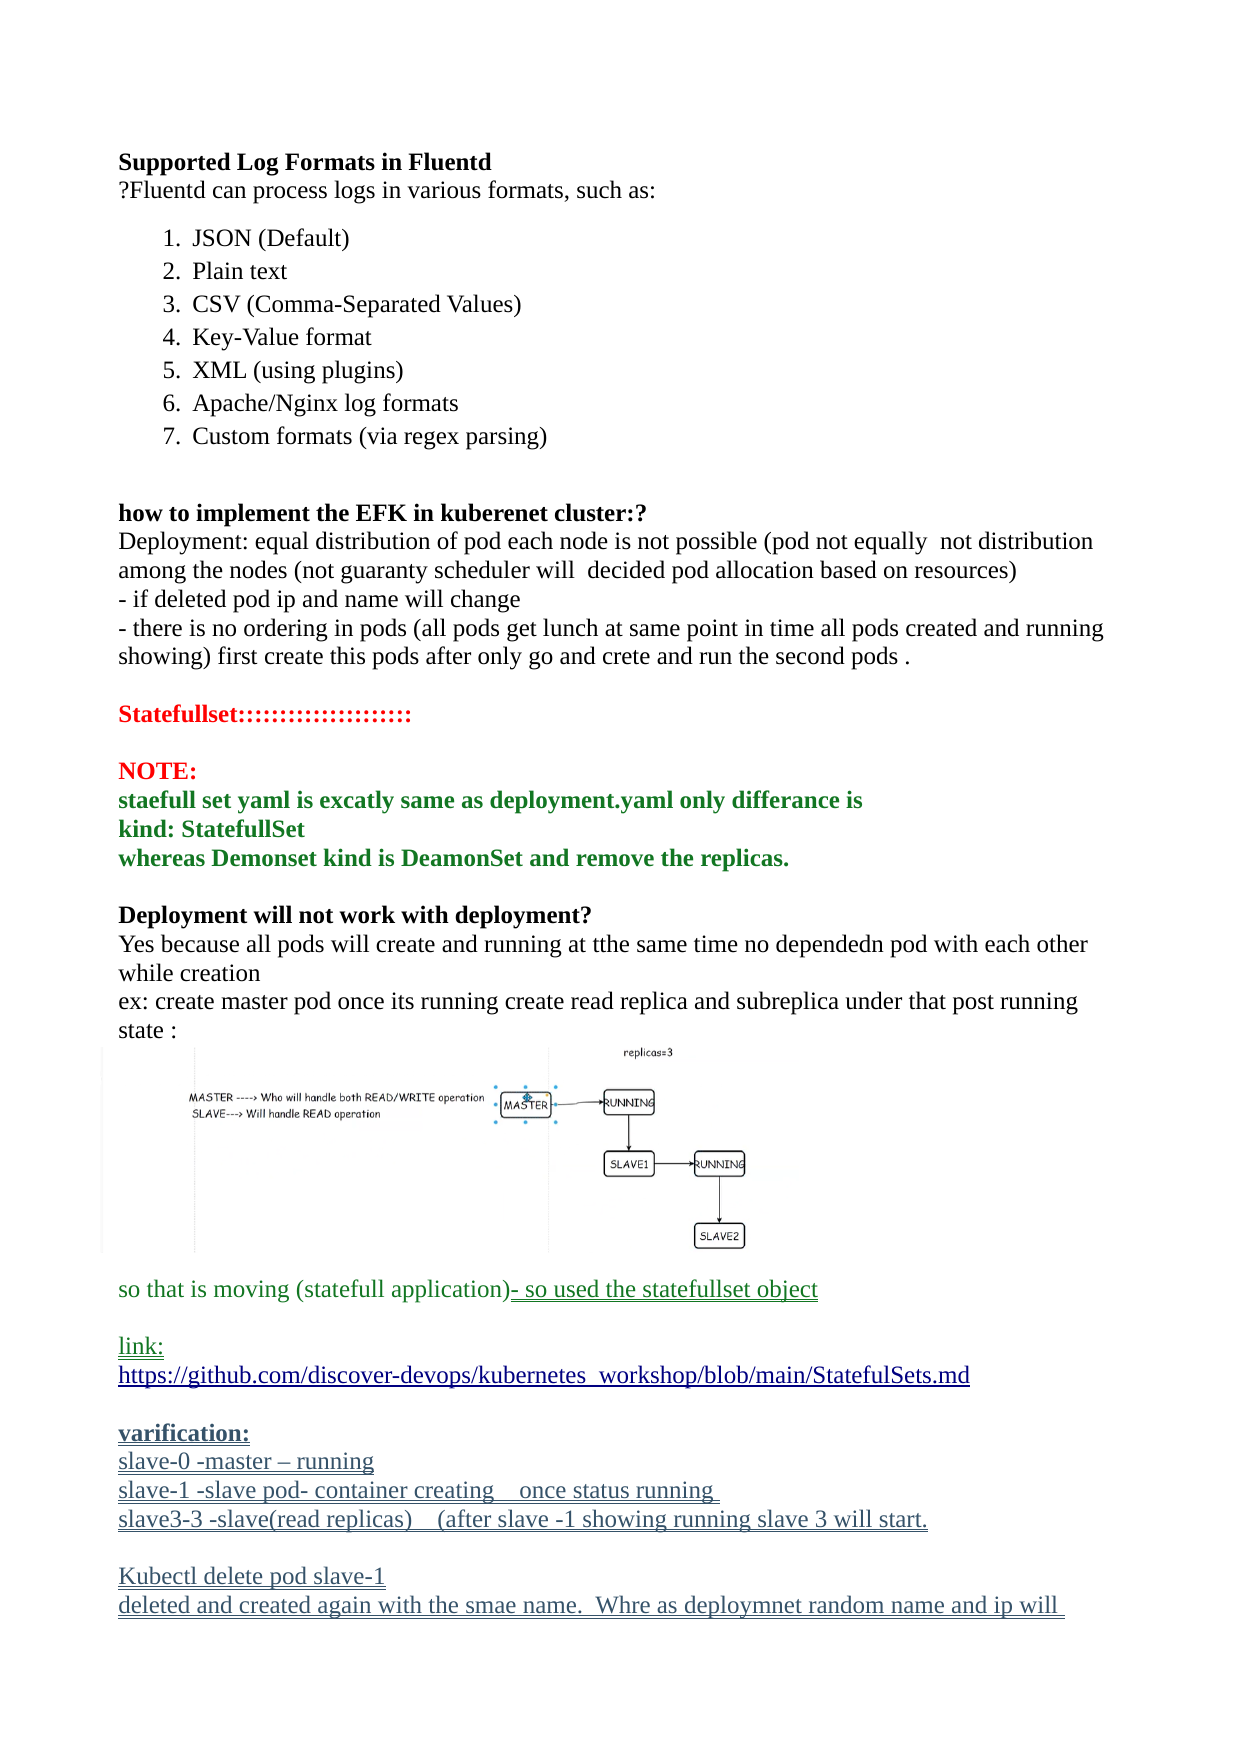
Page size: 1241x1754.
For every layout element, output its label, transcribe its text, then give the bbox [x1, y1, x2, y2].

text ?Fluentd can process logs in various formats, such as: [118, 176, 1122, 204]
text Deployment will not work with deployment? [118, 871, 1122, 929]
text slave-0 -master – running [118, 1446, 1122, 1475]
list Apache/Nginx log formats [162, 388, 1122, 417]
list JSON (Default) [162, 223, 1122, 252]
text Yes because all pods will create and running at tthe same time no dependedn pod with each other while creation ex: create master pod once its running create read replica and subreplica under that post running state : [118, 929, 1122, 1159]
list CSV (Comma-Separated Values) [162, 289, 1122, 318]
text slave-1 -slave pod- container creating once status running [118, 1475, 1122, 1504]
text how to implement the EFK in kuberenet cluster:? [118, 469, 1122, 526]
text Statefullset::::::::::::::::::::: NOTE: staefull set yaml is excatly same as deployment.yaml only differance is kind: StatefullSet whereas Demonset kind is DeamonSet and remove the replicas. [118, 699, 1122, 871]
text - there is no ordering in pods (all pods get lunch at same point in time all pods created and running showing) first create this pods after only go and crete and run the second pods . [118, 613, 1122, 670]
text so that is moving (statefull application)- so used the statefullset object link: [118, 1274, 1122, 1360]
list XML (using plugins) [162, 355, 1122, 384]
text https://github.com/discover-devops/kubernetes_workshop/blob/main/StatefulSets.md varification: [118, 1360, 1122, 1446]
text Supported Log Formats in Fluentd [118, 118, 1122, 176]
picture [100, 1047, 799, 1253]
list Key-Value format [162, 322, 1122, 351]
text Deployment: equal distribution of pod each node is not possible (pod not equally not distribution among the nodes (not guaranty scheduler will decided pod allocation based on resources) [118, 526, 1122, 584]
list Custom formats (via regex parsing) [162, 421, 1122, 450]
text slave3-3 -slave(read replicas) (after slave -1 showing running slave 3 will start. Kubectl delete pod slave-1 deleted and created again with the smae name. Whre as deploymnet random name and ip will [118, 1504, 1122, 1619]
list Plain text [162, 256, 1122, 285]
text - if deleted pod ip and name will change [118, 584, 1122, 613]
